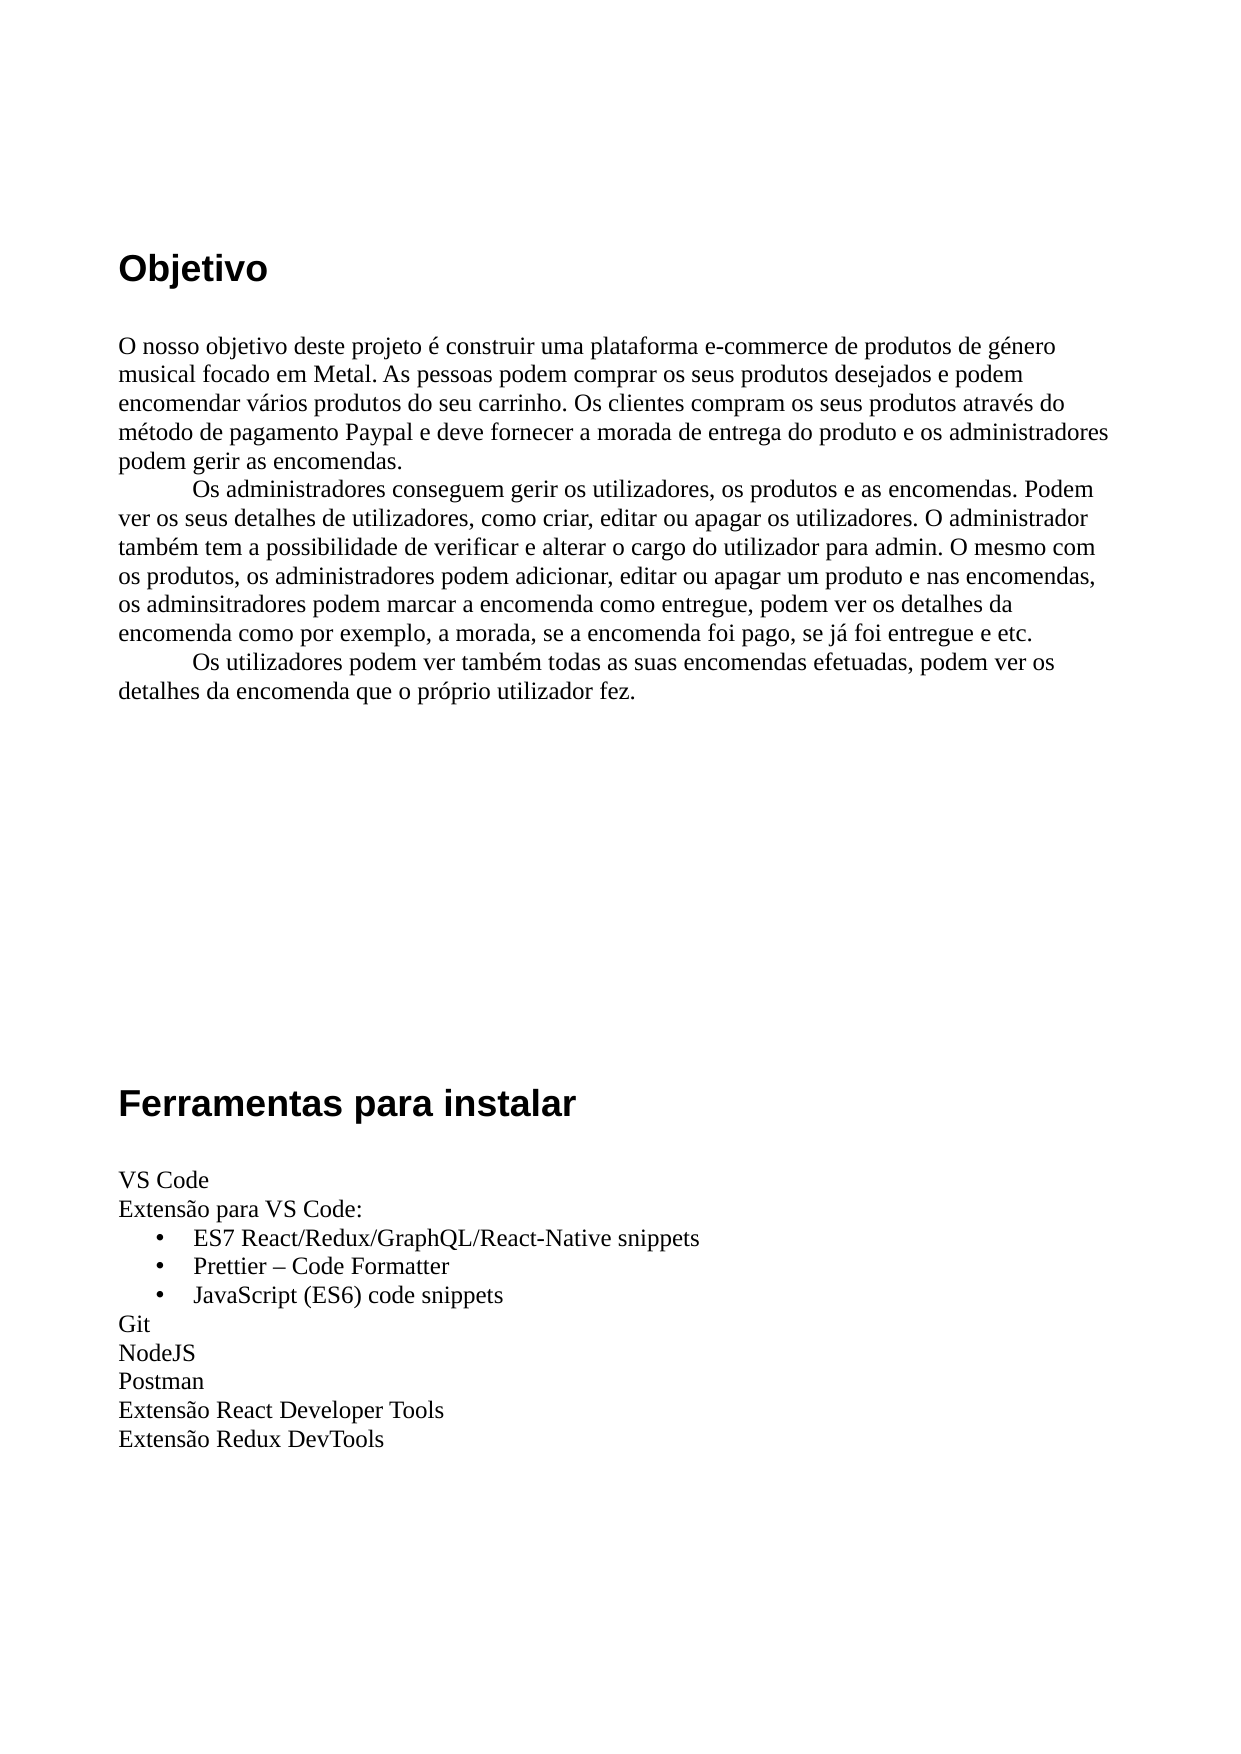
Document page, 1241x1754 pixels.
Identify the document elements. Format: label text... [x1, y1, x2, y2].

text Extensão Redux DevTools [118, 1424, 1122, 1453]
list ES7 React/Redux/GraphQL/React-Native snippets [156, 1223, 1122, 1251]
text O nosso objetivo deste projeto é construir uma plataforma e-commerce de produtos de género musical focado em Metal. As pessoas podem comprar os seus produtos desejados e podem encomendar vários produtos do seu carrinho. Os clientes compram os seus produtos através do método de pagamento Paypal e deve fornecer a morada de entrega do produto e os administradores podem gerir as encomendas. [118, 331, 1122, 474]
text VS Code [118, 1165, 1122, 1194]
subtitle Objetivo [118, 246, 1122, 289]
text Os utilizadores podem ver também todas as suas encomendas efetuadas, podem ver os detalhes da encomenda que o próprio utilizador fez. [118, 647, 1122, 704]
text Git [118, 1309, 1122, 1338]
text Os administradores conseguem gerir os utilizadores, os produtos e as encomendas. Podem ver os seus detalhes de utilizadores, como criar, editar ou apagar os utilizadores. O administrador também tem a possibilidade de verificar e alterar o cargo do utilizador para admin. O mesmo com os produtos, os administradores podem adicionar, editar ou apagar um produto e nas encomendas, os adminsitradores podem marcar a encomenda como entregue, podem ver os detalhes da encomenda como por exemplo, a morada, se a encomenda foi pago, se já foi entregue e etc. [118, 474, 1122, 647]
text NodeJS [118, 1338, 1122, 1366]
subtitle Ferramentas para instalar [118, 1081, 1122, 1124]
list JavaScript (ES6) code snippets [156, 1280, 1122, 1309]
text Extensão para VS Code: [118, 1194, 1122, 1223]
text Extensão React Developer Tools [118, 1395, 1122, 1424]
list Prettier – Code Formatter [156, 1251, 1122, 1280]
text Postman [118, 1366, 1122, 1395]
